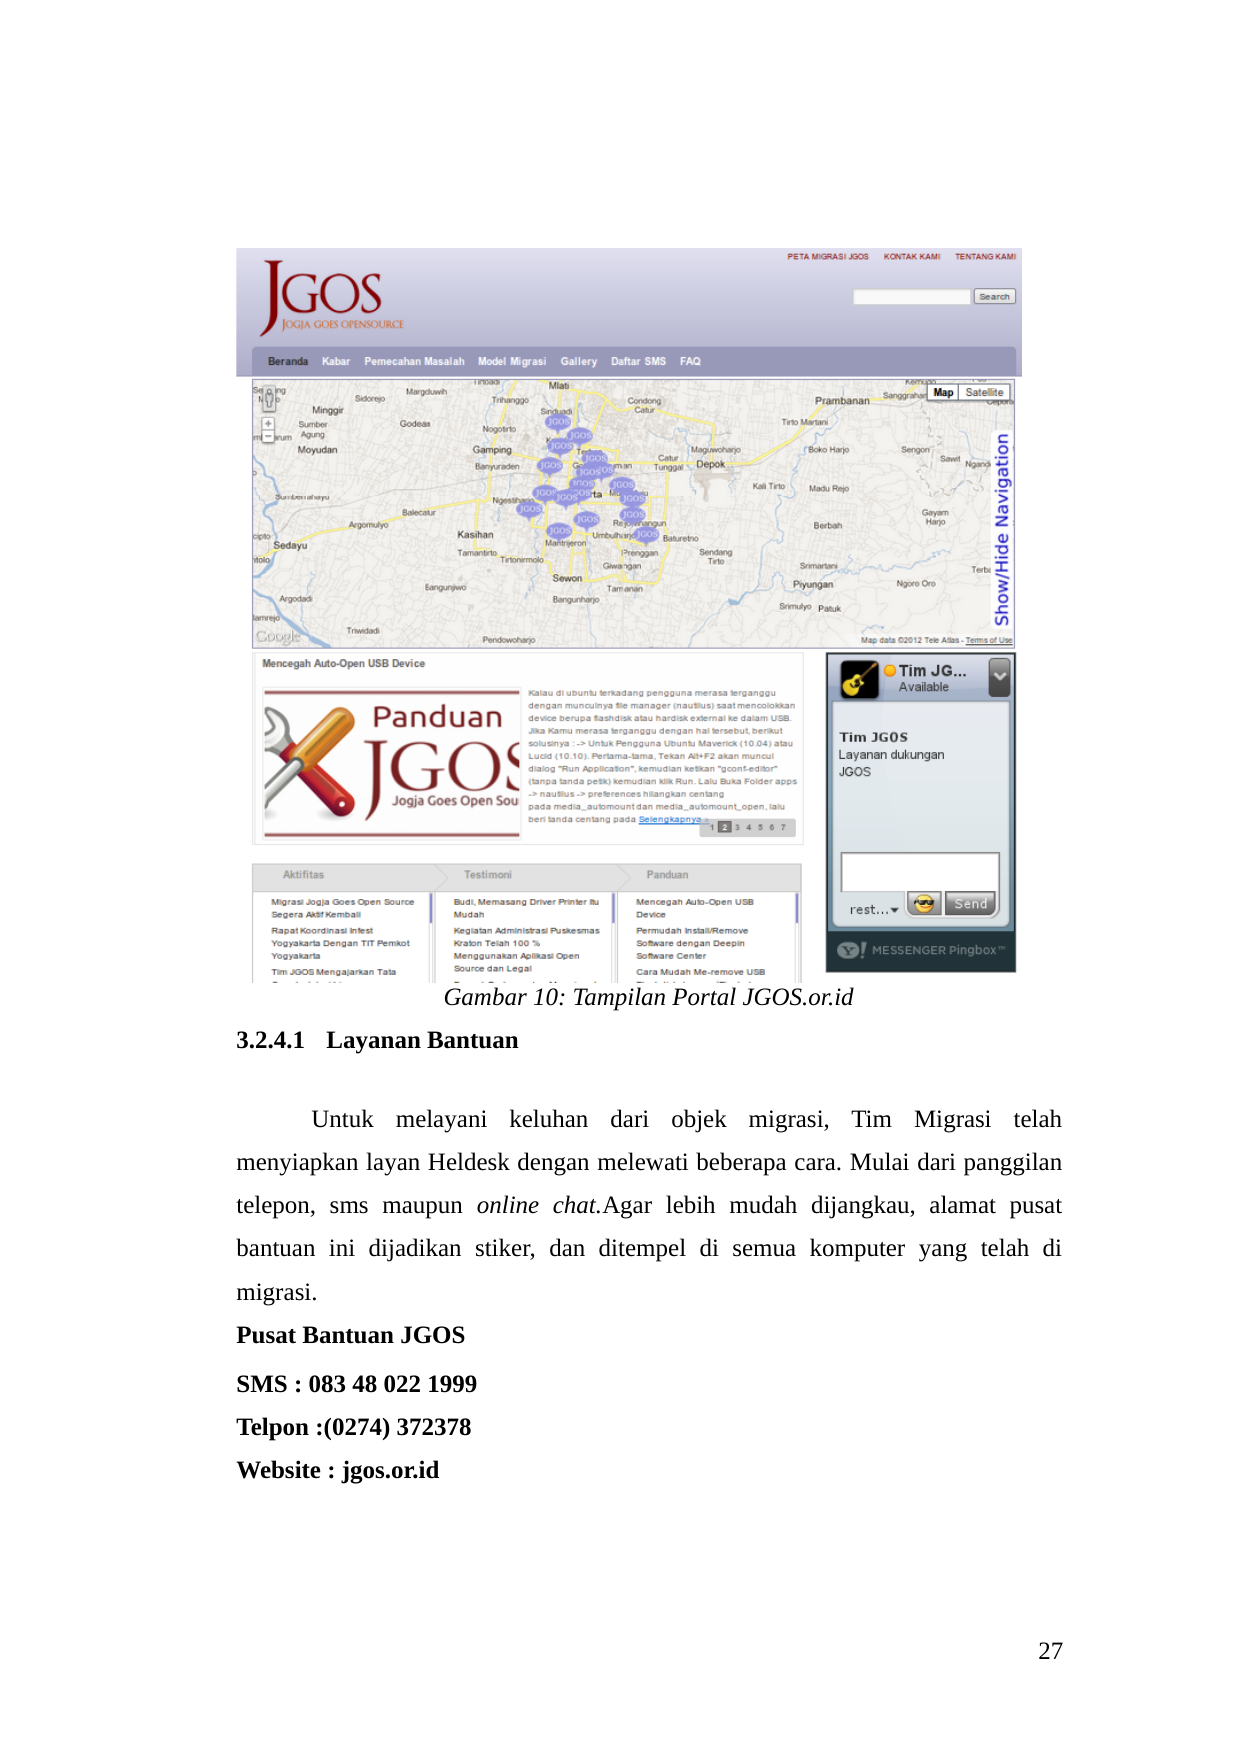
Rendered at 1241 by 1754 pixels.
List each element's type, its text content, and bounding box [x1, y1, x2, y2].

text Untuk melayani keluhan dari objek migrasi, Tim Migrasi telah menyiapkan layan Heldesk dengan melewati beberapa cara. Mulai dari panggilan telepon, sms maupun online chat.Agar lebih mudah dijangkau, alamat pusat bantuan ini dijadikan stiker, dan ditempel di semua komputer yang telah di migrasi. Pusat Bantuan JGOS [236, 1104, 1063, 1348]
text Website : jgos.or.id [236, 1455, 1063, 1484]
subtitle [236, 236, 1063, 249]
text Gambar 10: Tampilan Portal JGOS.or.id [236, 249, 1063, 1011]
subtitle Layanan Bantuan [236, 1011, 1063, 1054]
text SMS : 083 48 022 1999 [236, 1369, 1063, 1398]
picture [236, 248, 1022, 983]
text Telpon :(0274) 372378 [236, 1412, 1063, 1441]
